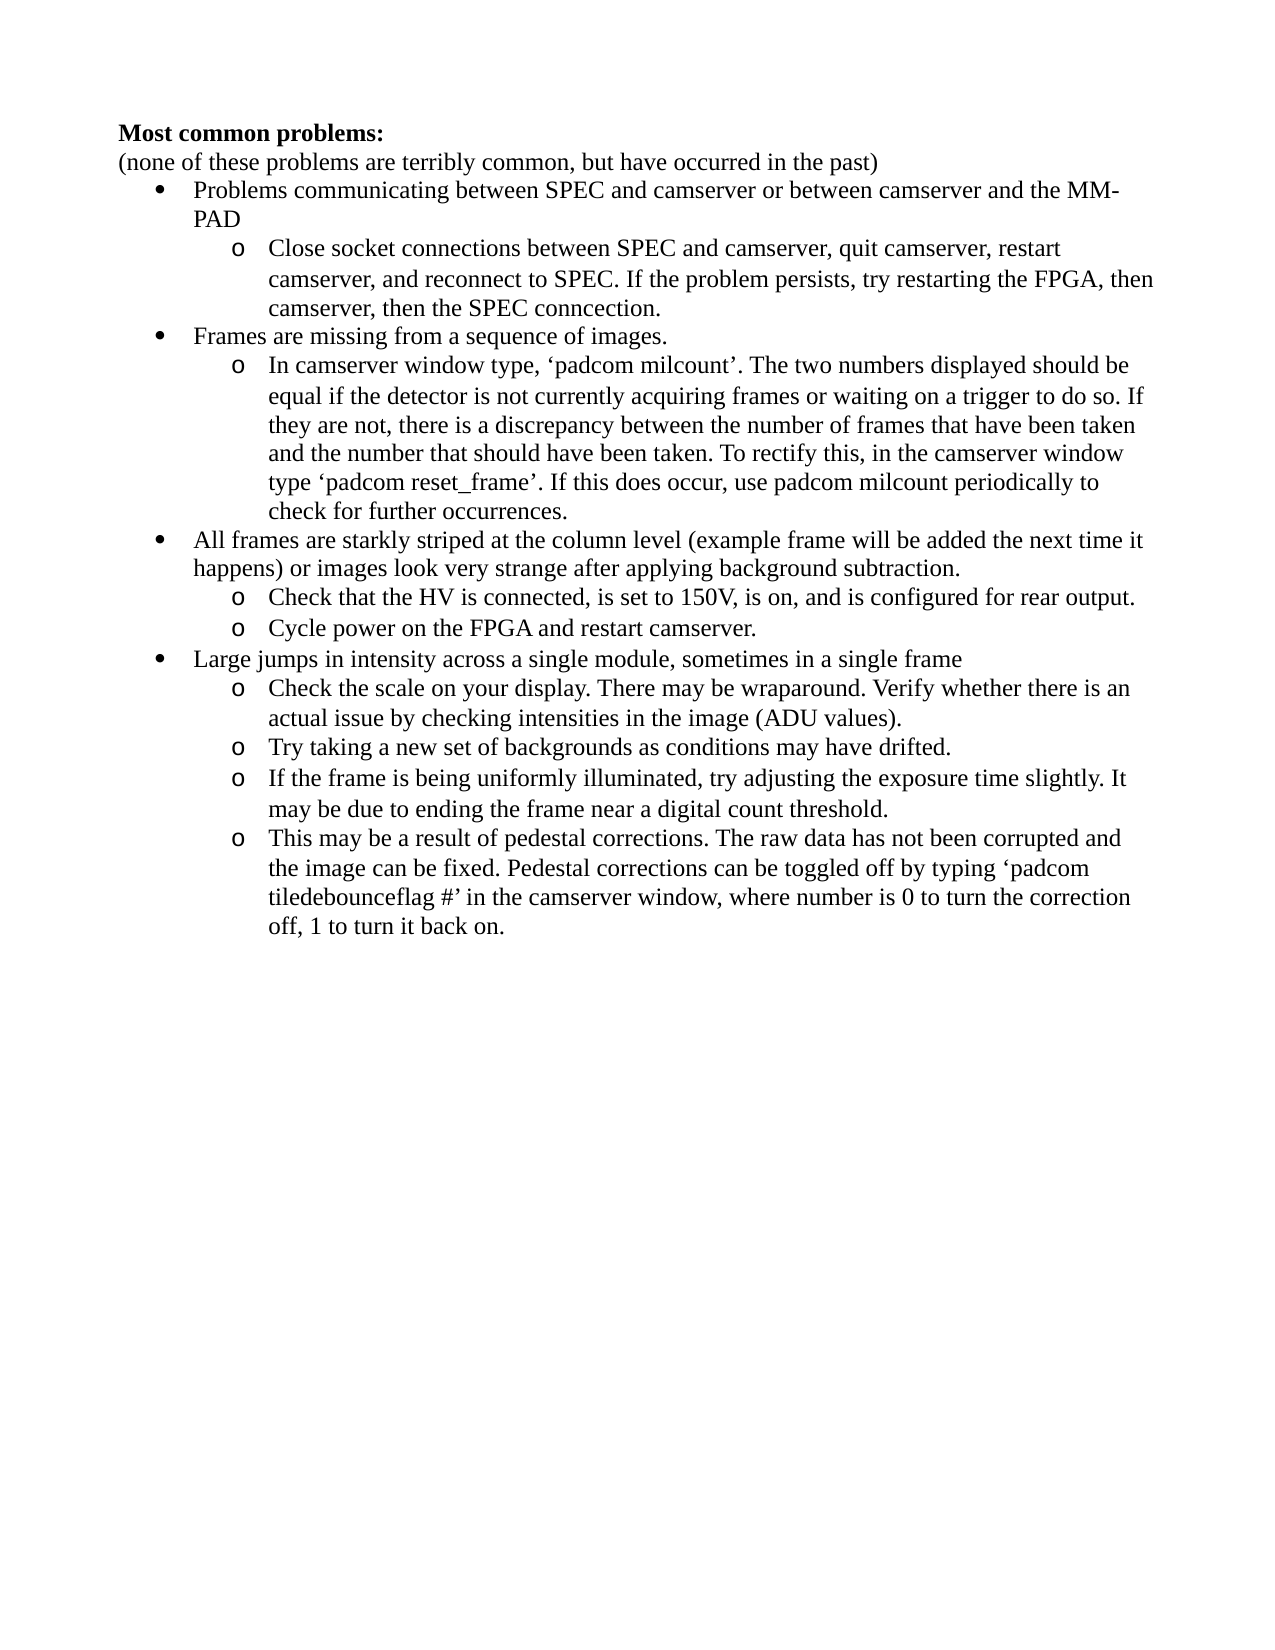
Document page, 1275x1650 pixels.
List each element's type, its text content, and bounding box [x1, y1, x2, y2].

list Problems communicating between SPEC and camserver or between camserver and the MM-PAD [156, 176, 1157, 233]
text Most common problems: [118, 118, 1157, 147]
list Try taking a new set of backgrounds as conditions may have drifted. [231, 732, 1157, 763]
list Frames are missing from a sequence of images. [156, 321, 1157, 350]
list Cycle power on the FPGA and restart camserver. [231, 613, 1157, 644]
text (none of these problems are terribly common, but have occurred in the past) [118, 147, 1157, 176]
list Check that the HV is connected, is set to 150V, is on, and is configured for rear output. [231, 582, 1157, 613]
list If the frame is being uniformly illuminated, try adjusting the exposure time slightly. It may be due to ending the frame near a digital count threshold. [231, 763, 1157, 823]
list All frames are starkly striped at the column level (example frame will be added the next time it happens) or images look very strange after applying background subtraction. [156, 525, 1157, 582]
list Large jumps in intensity across a single module, sometimes in a single frame [156, 644, 1157, 673]
list This may be a result of pedestal corrections. The raw data has not been corrupted and the image can be fixed. Pedestal corrections can be toggled off by typing ‘padcom tiledebounceflag #’ in the camserver window, where number is 0 to turn the correction off, 1 to turn it back on. [231, 823, 1157, 940]
list Close socket connections between SPEC and camserver, quit camserver, restart camserver, and reconnect to SPEC. If the problem persists, try restarting the FPGA, then camserver, then the SPEC conncection. [231, 233, 1157, 321]
list Check the scale on your display. There may be wraparound. Verify whether there is an actual issue by checking intensities in the image (ADU values). [231, 673, 1157, 732]
list In camserver window type, ‘padcom milcount’. The two numbers displayed should be equal if the detector is not currently acquiring frames or waiting on a trigger to do so. If they are not, there is a discrepancy between the number of frames that have been taken and the number that should have been taken. To rectify this, in the camserver window type ‘padcom reset_frame’. If this does occur, use padcom milcount periodically to check for further occurrences. [231, 350, 1157, 525]
